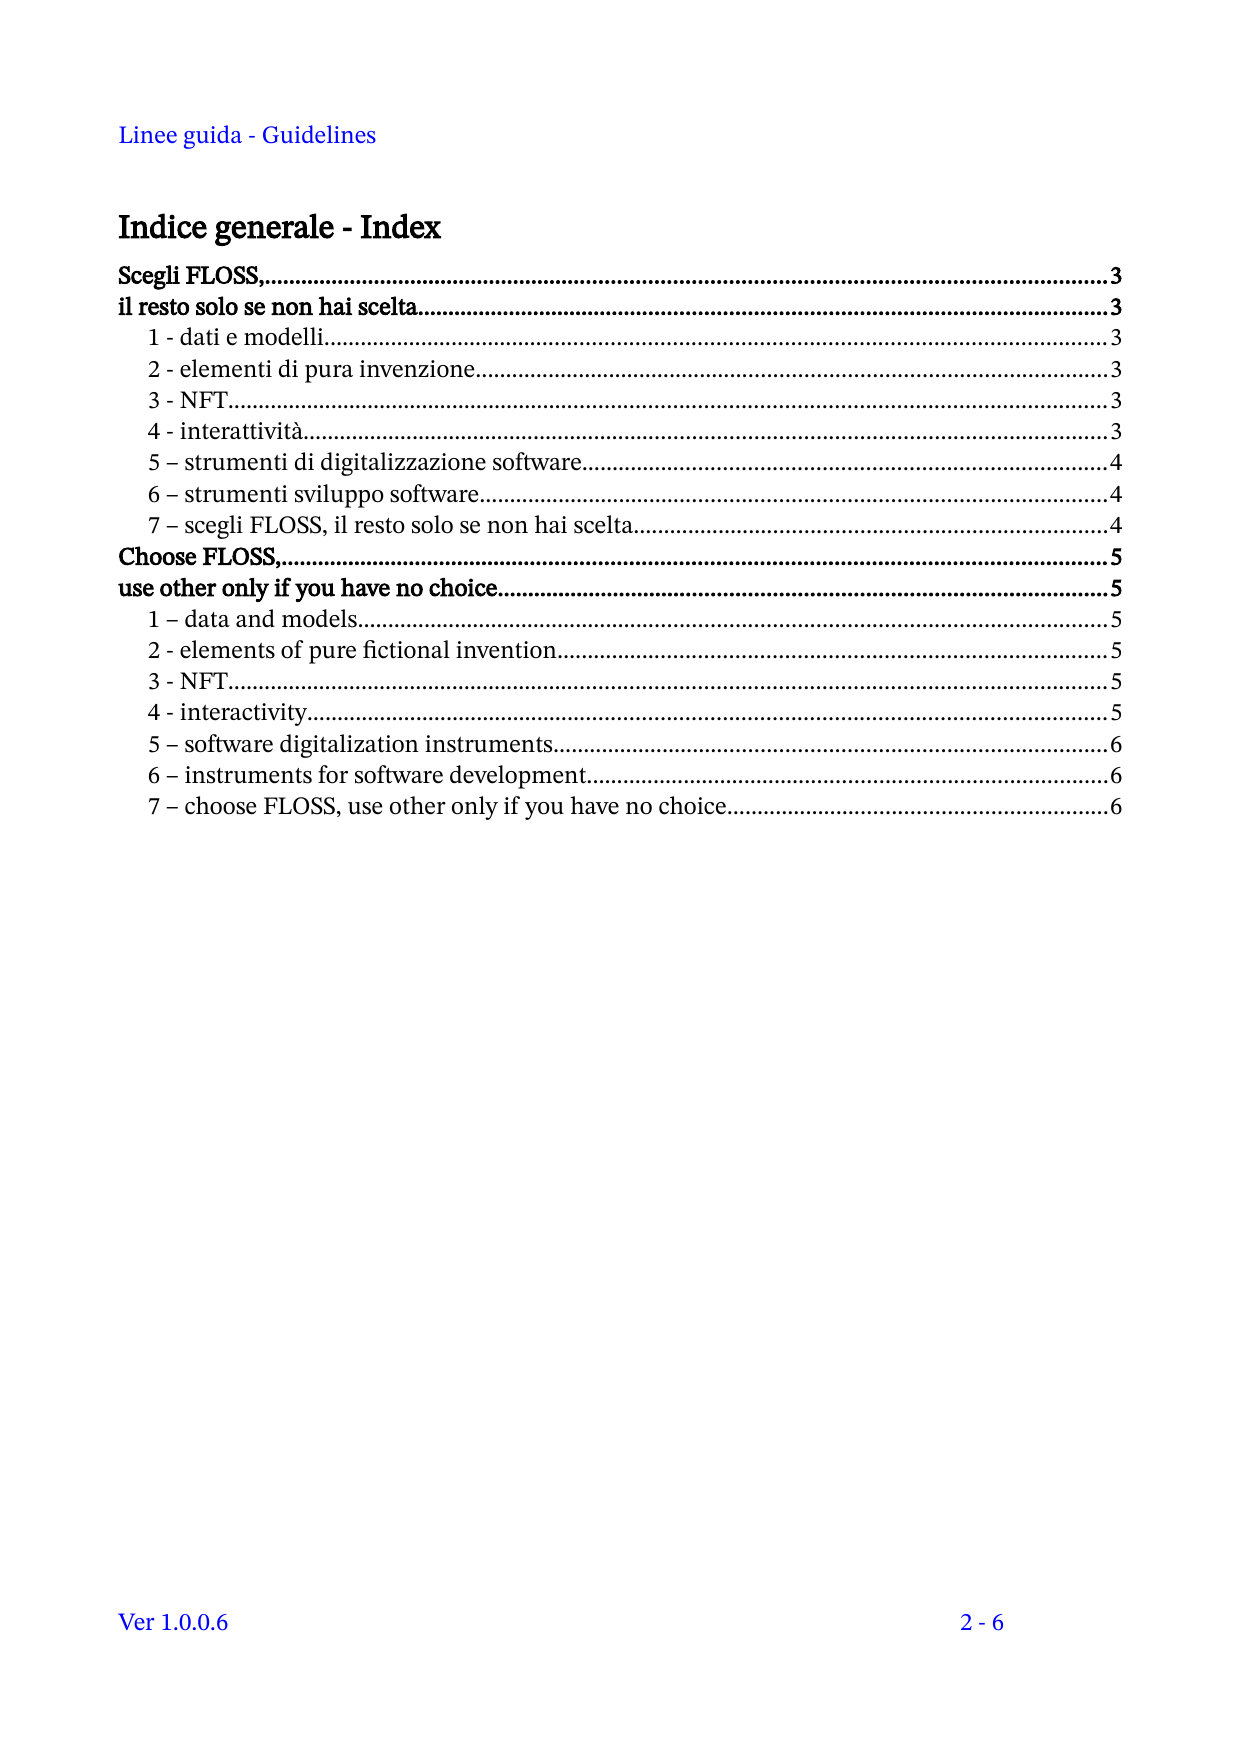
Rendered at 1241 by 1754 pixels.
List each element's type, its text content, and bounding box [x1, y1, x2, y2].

text Choose FLOSS, 5 [118, 539, 1122, 571]
text 2 - elementi di pura invenzione 3 [148, 352, 1122, 383]
text Scegli FLOSS, 3 [118, 258, 1122, 289]
text 6 – strumenti sviluppo software 4 [148, 477, 1122, 508]
text 2 - elements of pure fictional invention 5 [148, 633, 1122, 664]
text 5 – strumenti di digitalizzazione software 4 [148, 446, 1122, 477]
subtitle Indice generale - Index [118, 204, 1122, 246]
text 4 - interactivity 5 [148, 696, 1122, 727]
text 7 – scegli FLOSS, il resto solo se non hai scelta 4 [148, 508, 1122, 539]
text use other only if you have no choice 5 [118, 571, 1122, 602]
text 6 – instruments for software development 6 [148, 758, 1122, 789]
text 5 – software digitalization instruments 6 [148, 727, 1122, 758]
text 3 - NFT 5 [148, 664, 1122, 696]
text 4 - interattività 3 [148, 414, 1122, 446]
text 7 – choose FLOSS, use other only if you have no choice 6 [148, 789, 1122, 821]
text 1 - dati e modelli 3 [148, 321, 1122, 352]
text 1 – data and models 5 [148, 602, 1122, 633]
text il resto solo se non hai scelta 3 [118, 289, 1122, 321]
text 3 - NFT 3 [148, 383, 1122, 414]
